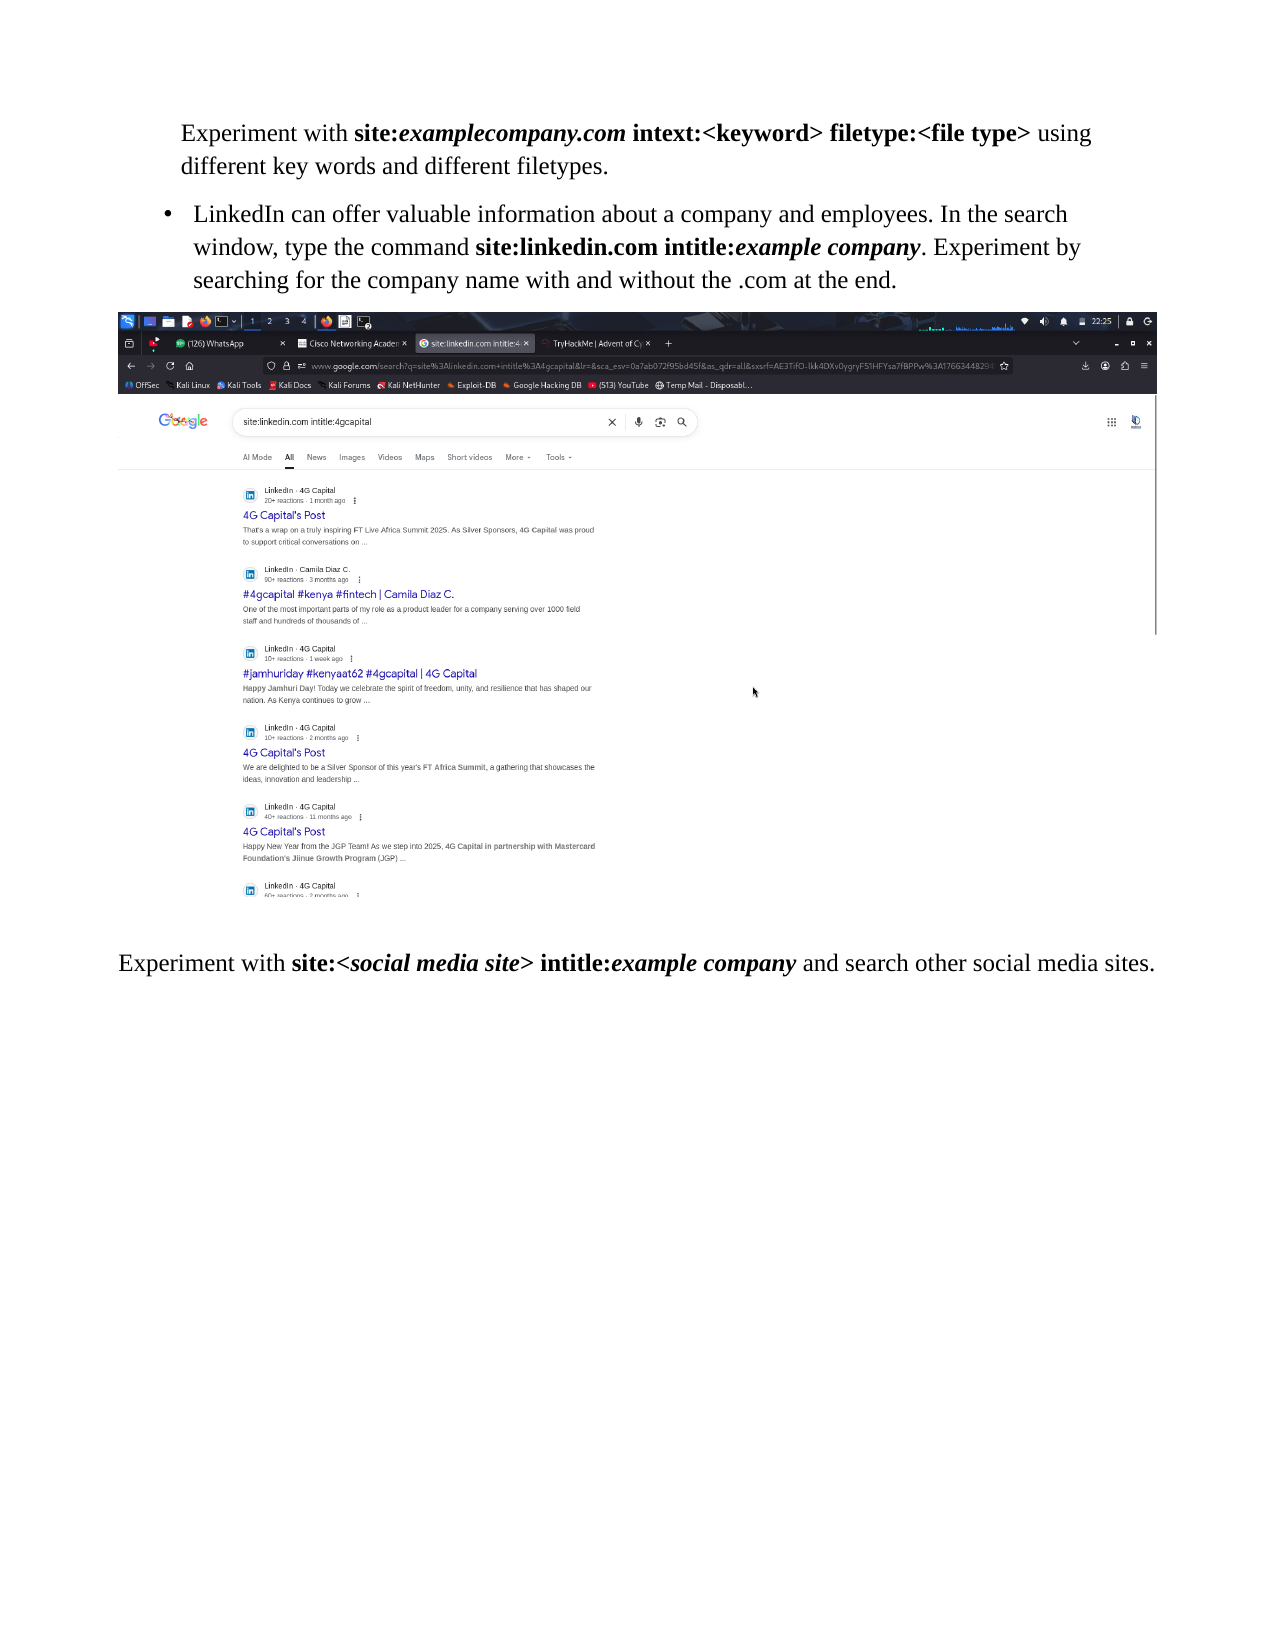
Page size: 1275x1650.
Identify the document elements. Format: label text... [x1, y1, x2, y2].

picture [118, 312, 1157, 897]
list LinkedIn can offer valuable information about a company and employees. In the search window, type the command site:linkedin.com intitle:example company. Experiment by searching for the company name with and without the .com at the end. [164, 199, 1157, 293]
text Experiment with site:examplecompany.com intext:<keyword> filetype:<file type> using different key words and different filetypes. [181, 118, 1157, 180]
text Experiment with site:<social media site> intitle:example company and search other social media sites. [118, 948, 1157, 977]
